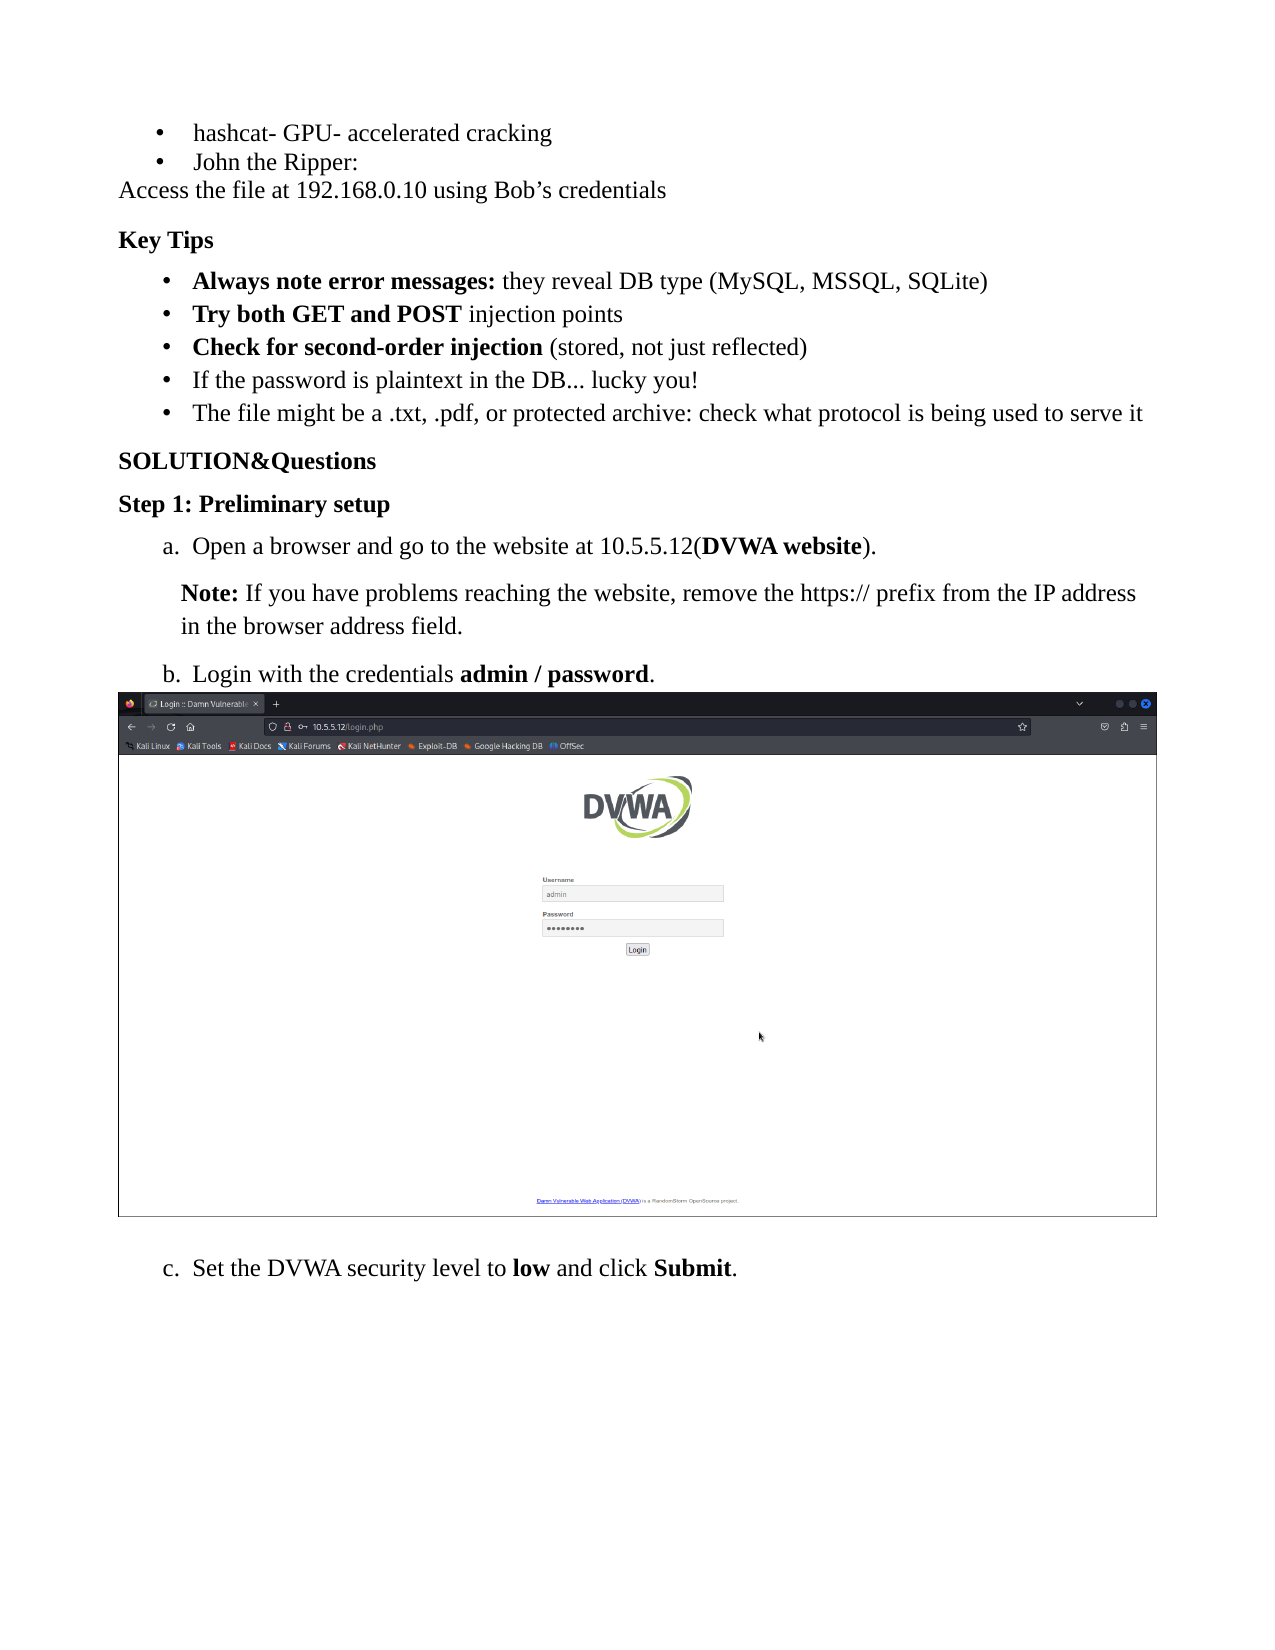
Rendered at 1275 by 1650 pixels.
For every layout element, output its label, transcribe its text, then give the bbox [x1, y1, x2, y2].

picture [118, 692, 1157, 1217]
list If the password is plaintext in the DB... lucky you! [162, 366, 1157, 394]
list hashcat- GPU- accelerated cracking [156, 118, 1157, 147]
list Check for second-order injection (stored, not just reflected) [162, 332, 1157, 361]
list Open a browser and go to the website at 10.5.5.12(DVWA website). [162, 531, 1157, 559]
list Try both GET and POST injection points [162, 299, 1157, 328]
text Access the file at 192.168.0.10 using Bob’s credentials [118, 176, 1157, 204]
list Login with the credentials admin / password. [162, 659, 1157, 688]
list Always note error messages: they reveal DB type (MySQL, MSSQL, SQLite) [162, 266, 1157, 295]
text SOLUTION&Questions [118, 446, 1157, 475]
list Set the DVWA security level to low and click Submit. [162, 1253, 1157, 1282]
list John the Ripper: [156, 147, 1157, 176]
text Note: If you have problems reaching the website, remove the https:// prefix from the IP address in the browser address field. [181, 578, 1157, 640]
list The file might be a .txt, .pdf, or protected archive: check what protocol is being used to serve it [162, 398, 1157, 427]
subtitle Key Tips [118, 225, 1157, 254]
subtitle Step 1: Preliminary setup [118, 489, 1157, 518]
